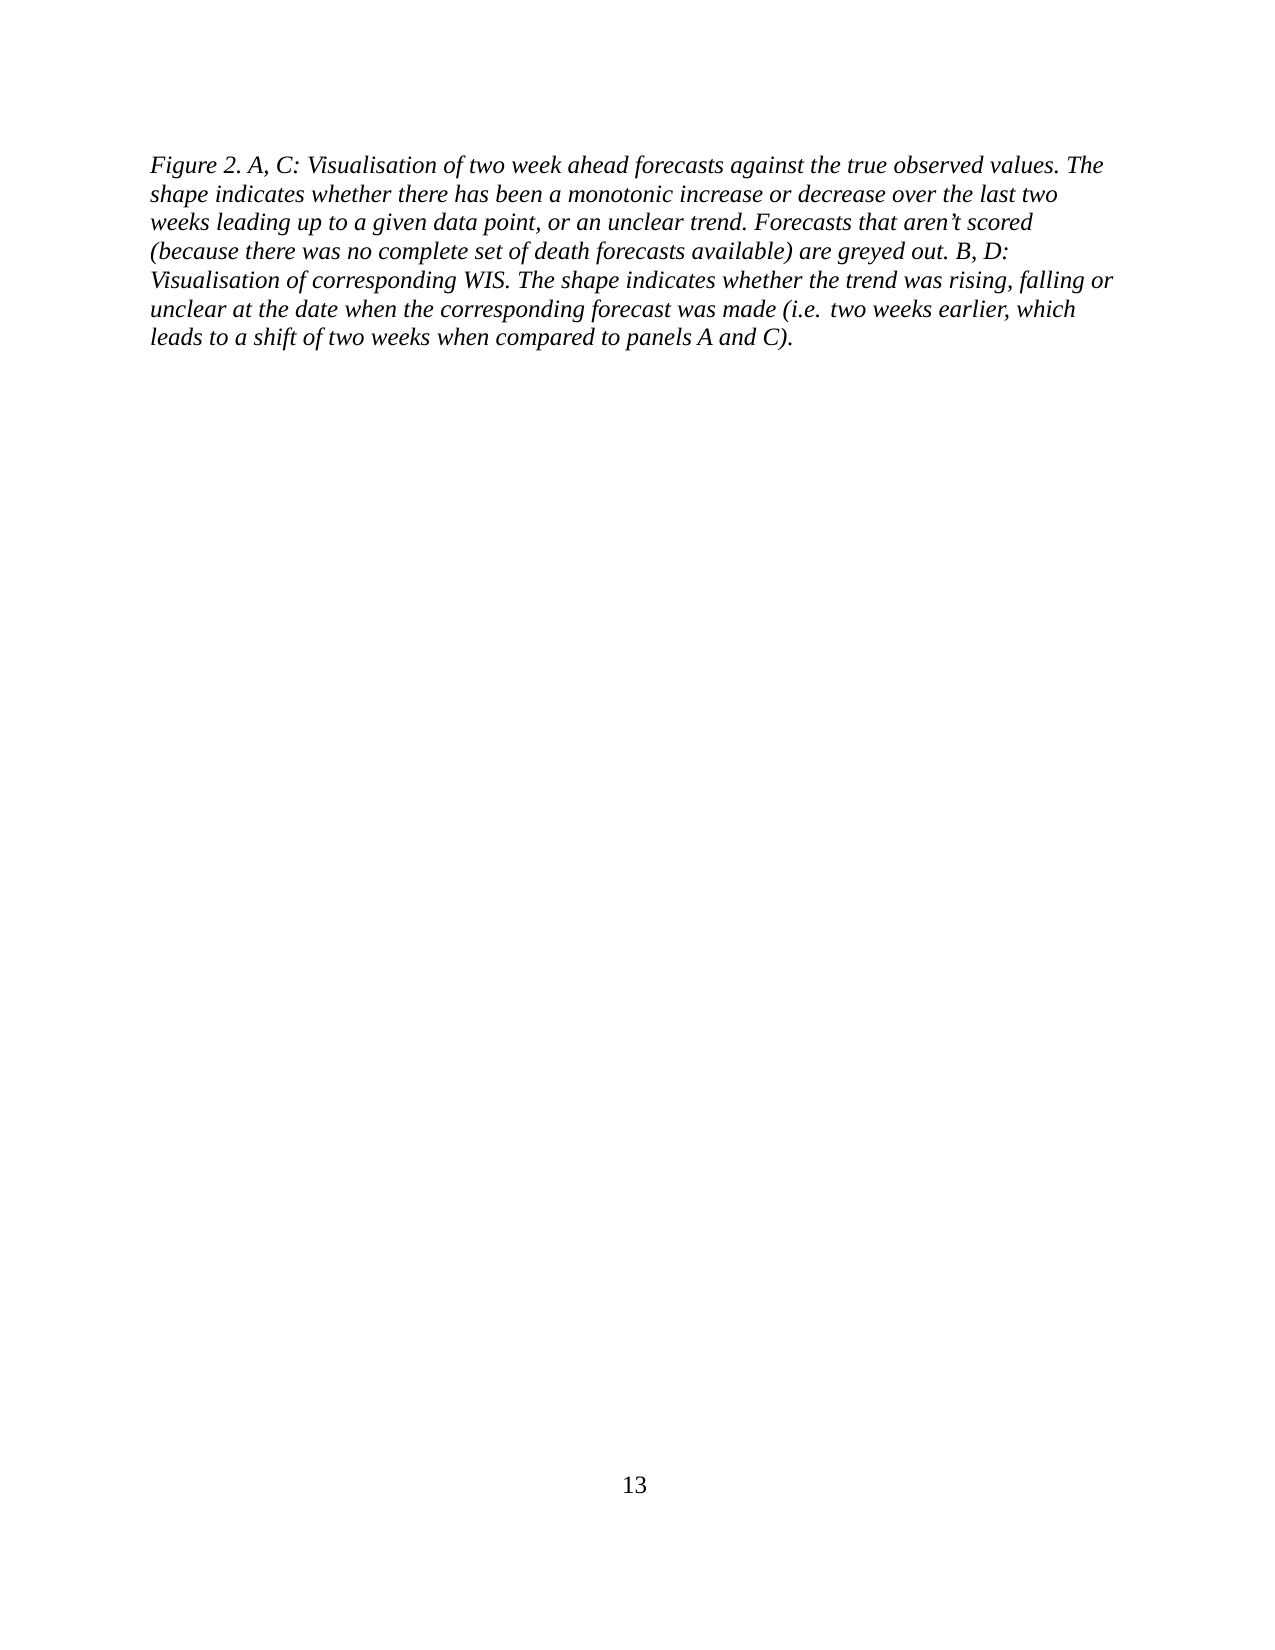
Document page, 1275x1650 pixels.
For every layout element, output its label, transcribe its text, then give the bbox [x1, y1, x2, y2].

text Figure 2. A, C: Visualisation of two week ahead forecasts against the true observed values. The shape indicates whether there has been a monotonic increase or decrease over the last two weeks leading up to a given data point, or an unclear trend. Forecasts that aren’t scored (because there was no complete set of death forecasts available) are greyed out. B, D: Visualisation of corresponding WIS. The shape indicates whether the trend was rising, falling or unclear at the date when the corresponding forecast was made (i.e. two weeks earlier, which leads to a shift of two weeks when compared to panels A and C). [150, 150, 1125, 351]
